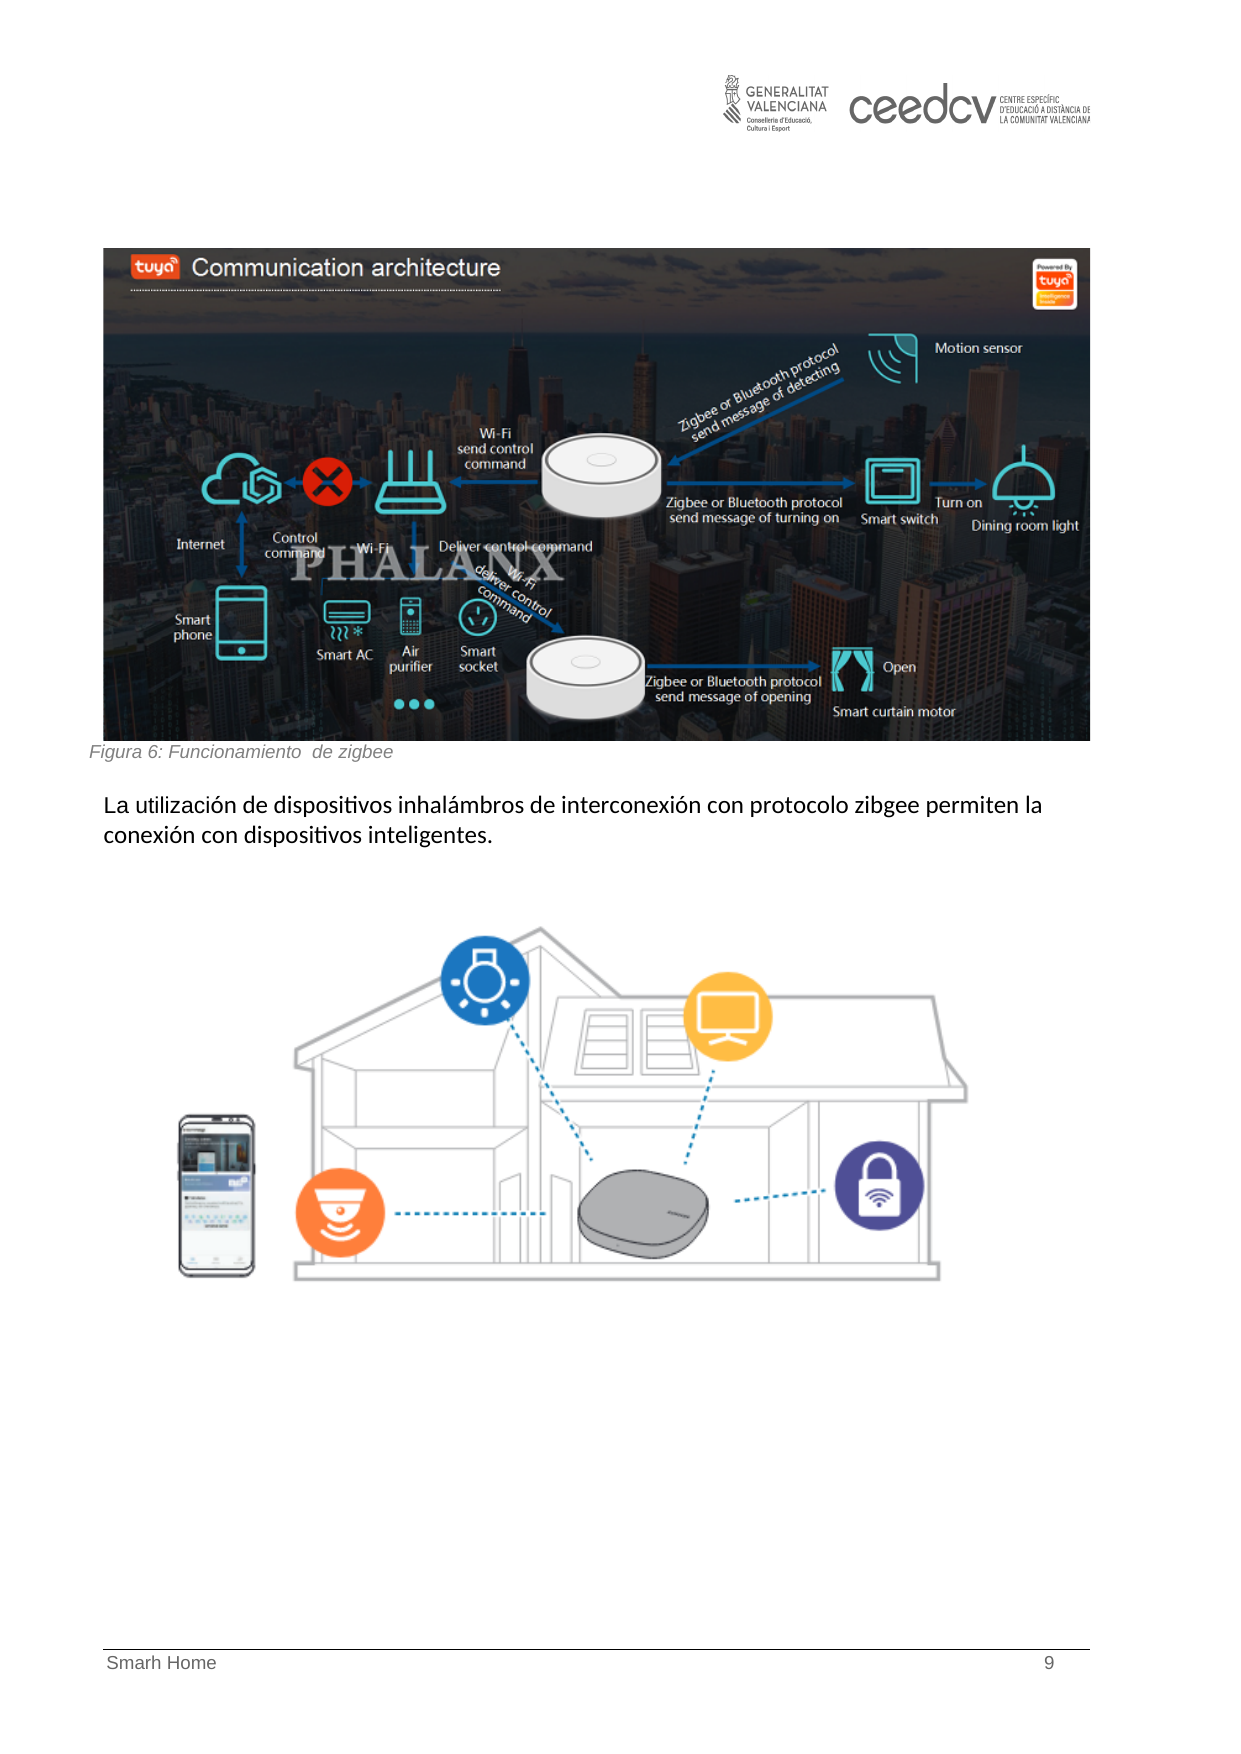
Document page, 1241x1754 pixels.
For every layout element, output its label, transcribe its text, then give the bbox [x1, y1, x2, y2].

text Figura 6: Funcionamiento de zigbee [89, 249, 1105, 762]
picture [723, 75, 1091, 132]
picture [103, 248, 1091, 741]
picture [118, 897, 1017, 1344]
text La utilización de dispositivos inhalámbros de interconexión con protocolo zibgee permiten la conexión con dispositivos inteligentes. [103, 789, 1090, 850]
